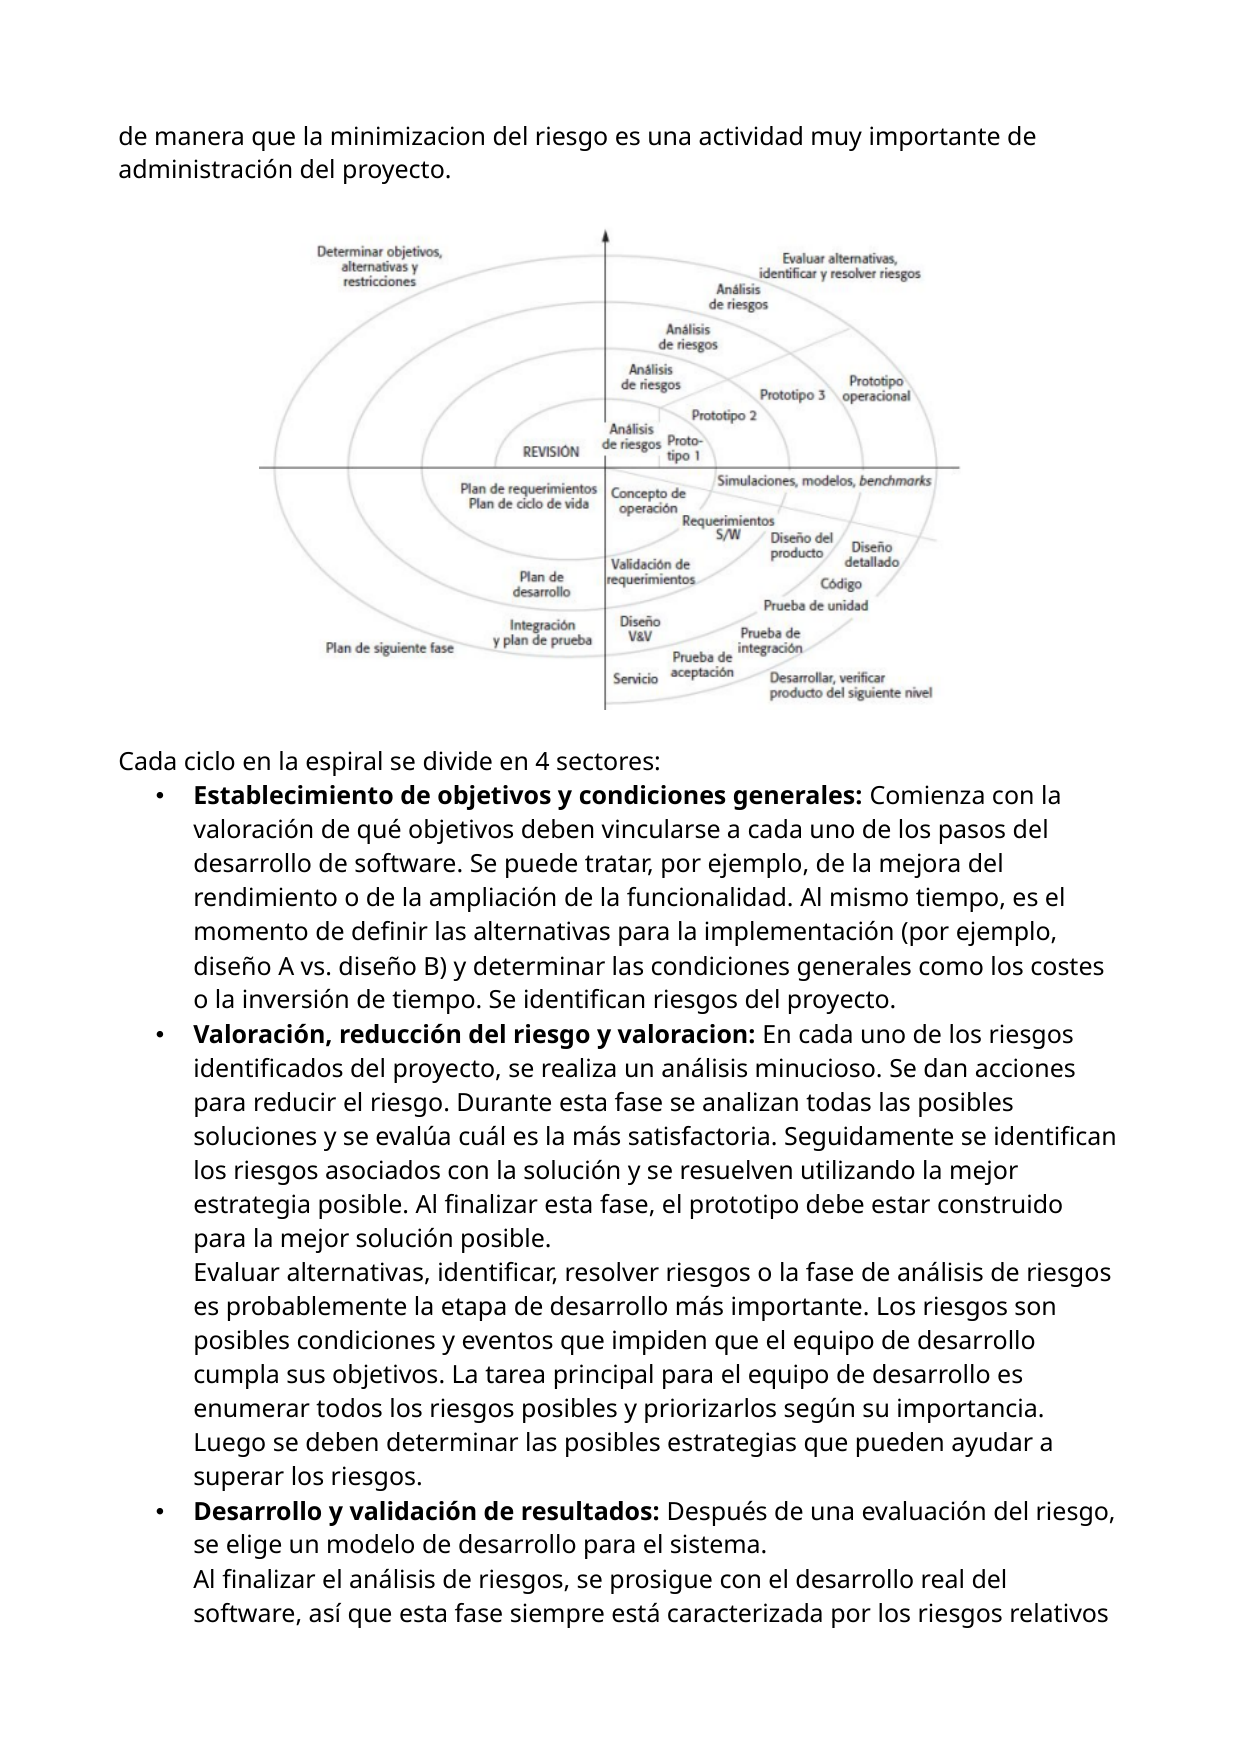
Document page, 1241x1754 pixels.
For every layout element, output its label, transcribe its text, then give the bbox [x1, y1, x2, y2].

list Establecimiento de objetivos y condiciones generales: Comienza con la valoración de qué objetivos deben vincularse a cada uno de los pasos del desarrollo de software. Se puede tratar, por ejemplo, de la mejora del rendimiento o de la ampliación de la funcionalidad. Al mismo tiempo, es el momento de definir las alternativas para la implementación (por ejemplo, diseño A vs. diseño B) y determinar las condiciones generales como los costes o la inversión de tiempo. Se identifican riesgos del proyecto. [156, 778, 1122, 1016]
list Valoración, reducción del riesgo y valoracion: En cada uno de los riesgos identificados del proyecto, se realiza un análisis minucioso. Se dan acciones para reducir el riesgo. Durante esta fase se analizan todas las posibles soluciones y se evalúa cuál es la más satisfactoria. Seguidamente se identifican los riesgos asociados con la solución y se resuelven utilizando la mejor estrategia posible. Al finalizar esta fase, el prototipo debe estar construido para la mejor solución posible. [156, 1016, 1122, 1255]
text de manera que la minimizacion del riesgo es una actividad muy importante de administración del proyecto. [118, 118, 1122, 186]
picture [259, 220, 982, 710]
text Cada ciclo en la espiral se divide en 4 sectores: [118, 744, 1122, 778]
list Desarrollo y validación de resultados: Después de una evaluación del riesgo, se elige un modelo de desarrollo para el sistema. [156, 1493, 1122, 1561]
list Evaluar alternativas, identificar, resolver riesgos o la fase de análisis de riesgos es probablemente la etapa de desarrollo más importante. Los riesgos son posibles condiciones y eventos que impiden que el equipo de desarrollo cumpla sus objetivos. La tarea principal para el equipo de desarrollo es enumerar todos los riesgos posibles y priorizarlos según su importancia. Luego se deben determinar las posibles estrategias que pueden ayudar a superar los riesgos. [156, 1255, 1122, 1493]
list Al finalizar el análisis de riesgos, se prosigue con el desarrollo real del software, así que esta fase siempre está caracterizada por los riesgos relativos [156, 1561, 1122, 1629]
